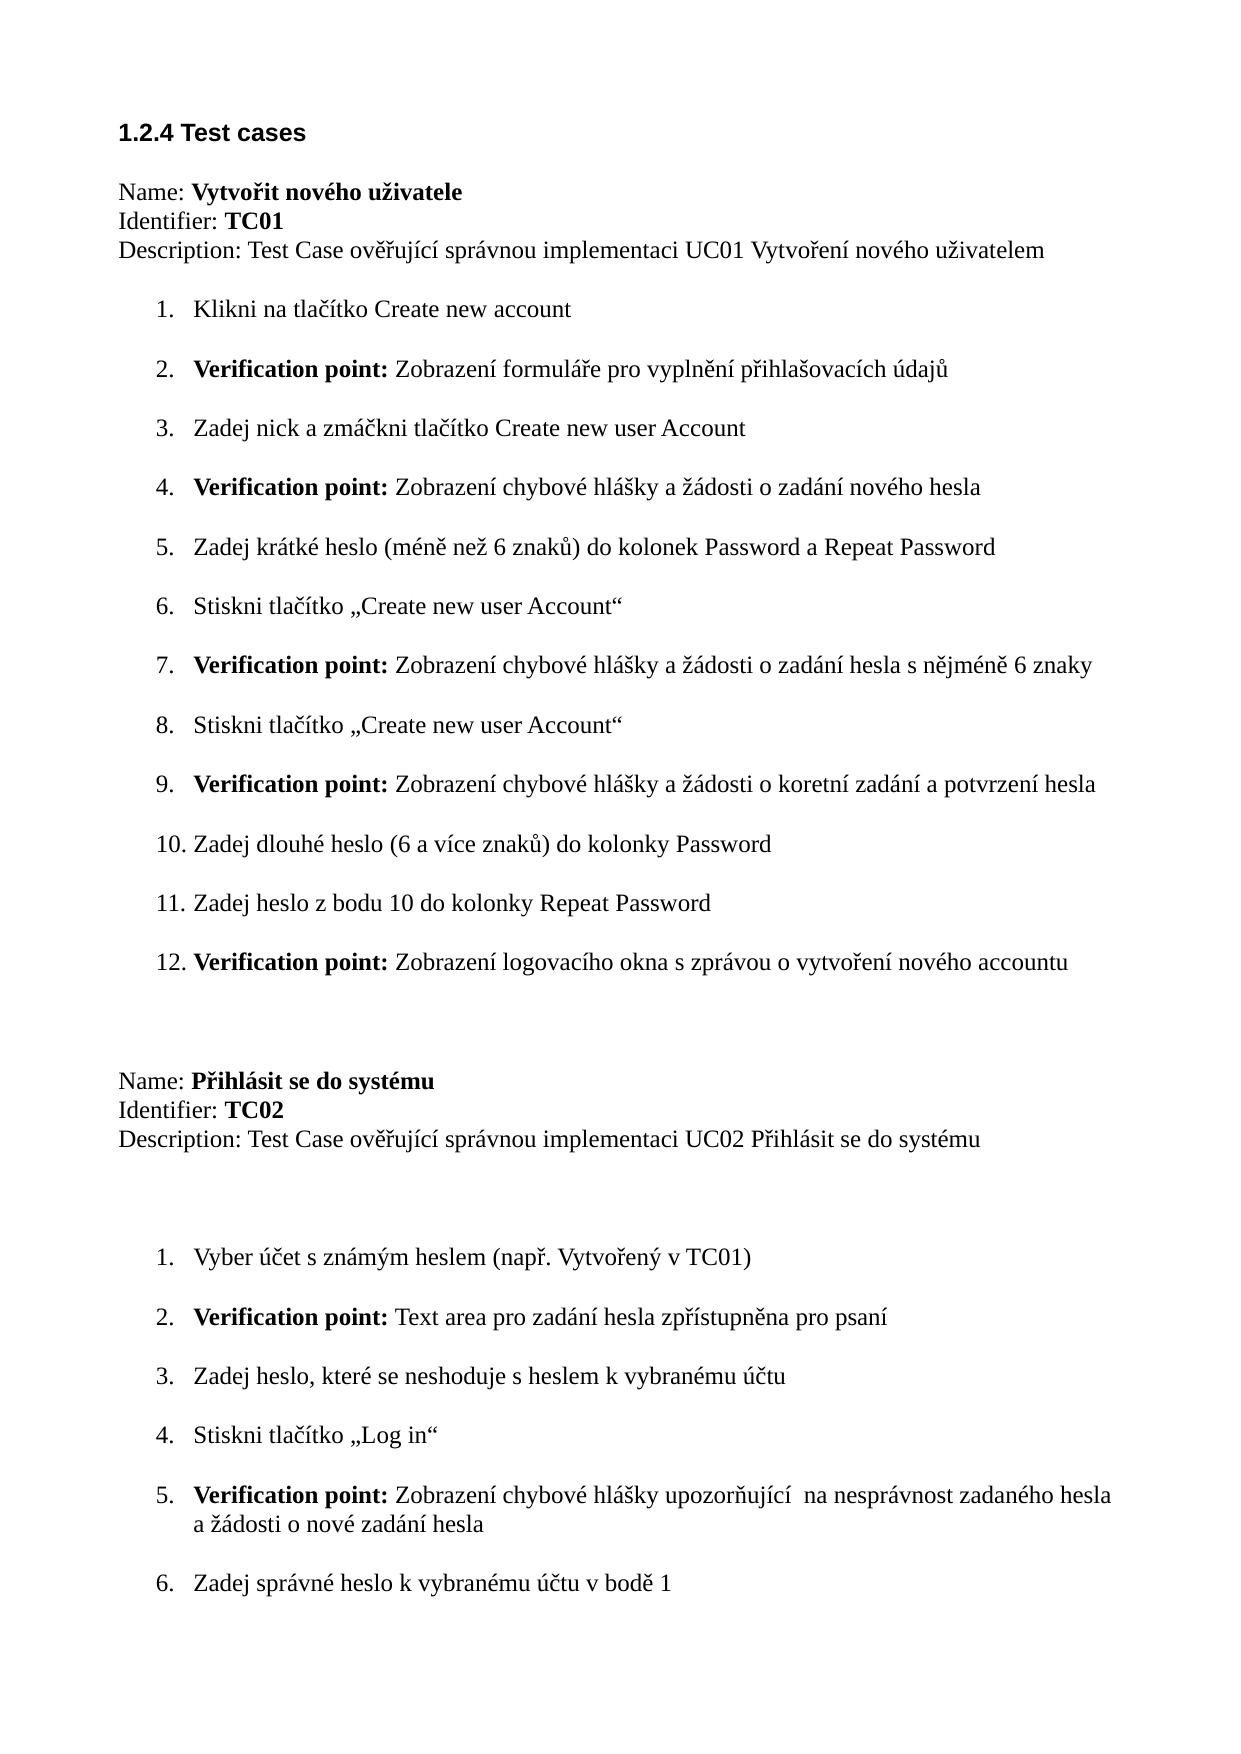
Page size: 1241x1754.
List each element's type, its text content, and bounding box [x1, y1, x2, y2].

list Stiskni tlačítko „Create new user Account“ [156, 710, 1122, 739]
text Name: Přihlásit se do systému Identifier: TC02 Description: Test Case ověřující správnou implementaci UC02 Přihlásit se do systému [118, 1066, 1122, 1152]
list Verification point: Zobrazení chybové hlášky a žádosti o zadání hesla s nějméně 6 znaky [156, 651, 1122, 679]
list Klikni na tlačítko Create new account [156, 294, 1122, 323]
list Verification point: Text area pro zadání hesla zpřístupněna pro psaní [156, 1302, 1122, 1331]
text Name: Vytvořit nového uživatele Identifier: TC01 Description: Test Case ověřující správnou implementaci UC01 Vytvoření nového uživatelem [118, 177, 1122, 264]
list Verification point: Zobrazení chybové hlášky a žádosti o koretní zadání a potvrzení hesla [156, 769, 1122, 798]
list Vyber účet s známým heslem (např. Vytvořený v TC01) [156, 1242, 1122, 1271]
list Stiskni tlačítko „Create new user Account“ [156, 591, 1122, 620]
list Zadej heslo z bodu 10 do kolonky Repeat Password [156, 888, 1122, 917]
list Stiskni tlačítko „Log in“ [156, 1421, 1122, 1449]
list Zadej heslo, které se neshoduje s heslem k vybranému účtu [156, 1361, 1122, 1390]
list Verification point: Zobrazení chybové hlášky a žádosti o zadání nového hesla [156, 472, 1122, 501]
list Verification point: Zobrazení chybové hlášky upozorňující na nesprávnost zadaného hesla a žádosti o nové zadání hesla [156, 1480, 1122, 1537]
list Verification point: Zobrazení logovacího okna s zprávou o vytvoření nového accountu [156, 947, 1122, 976]
list Zadej dlouhé heslo (6 a více znaků) do kolonky Password [156, 829, 1122, 857]
list Zadej krátké heslo (méně než 6 znaků) do kolonek Password a Repeat Password [156, 532, 1122, 561]
list Zadej nick a zmáčkni tlačítko Create new user Account [156, 413, 1122, 442]
text 1.2.4 Test cases [118, 118, 1122, 147]
list Verification point: Zobrazení formuláře pro vyplnění přihlašovacích údajů [156, 354, 1122, 382]
list Zadej správné heslo k vybranému účtu v bodě 1 [156, 1568, 1122, 1597]
